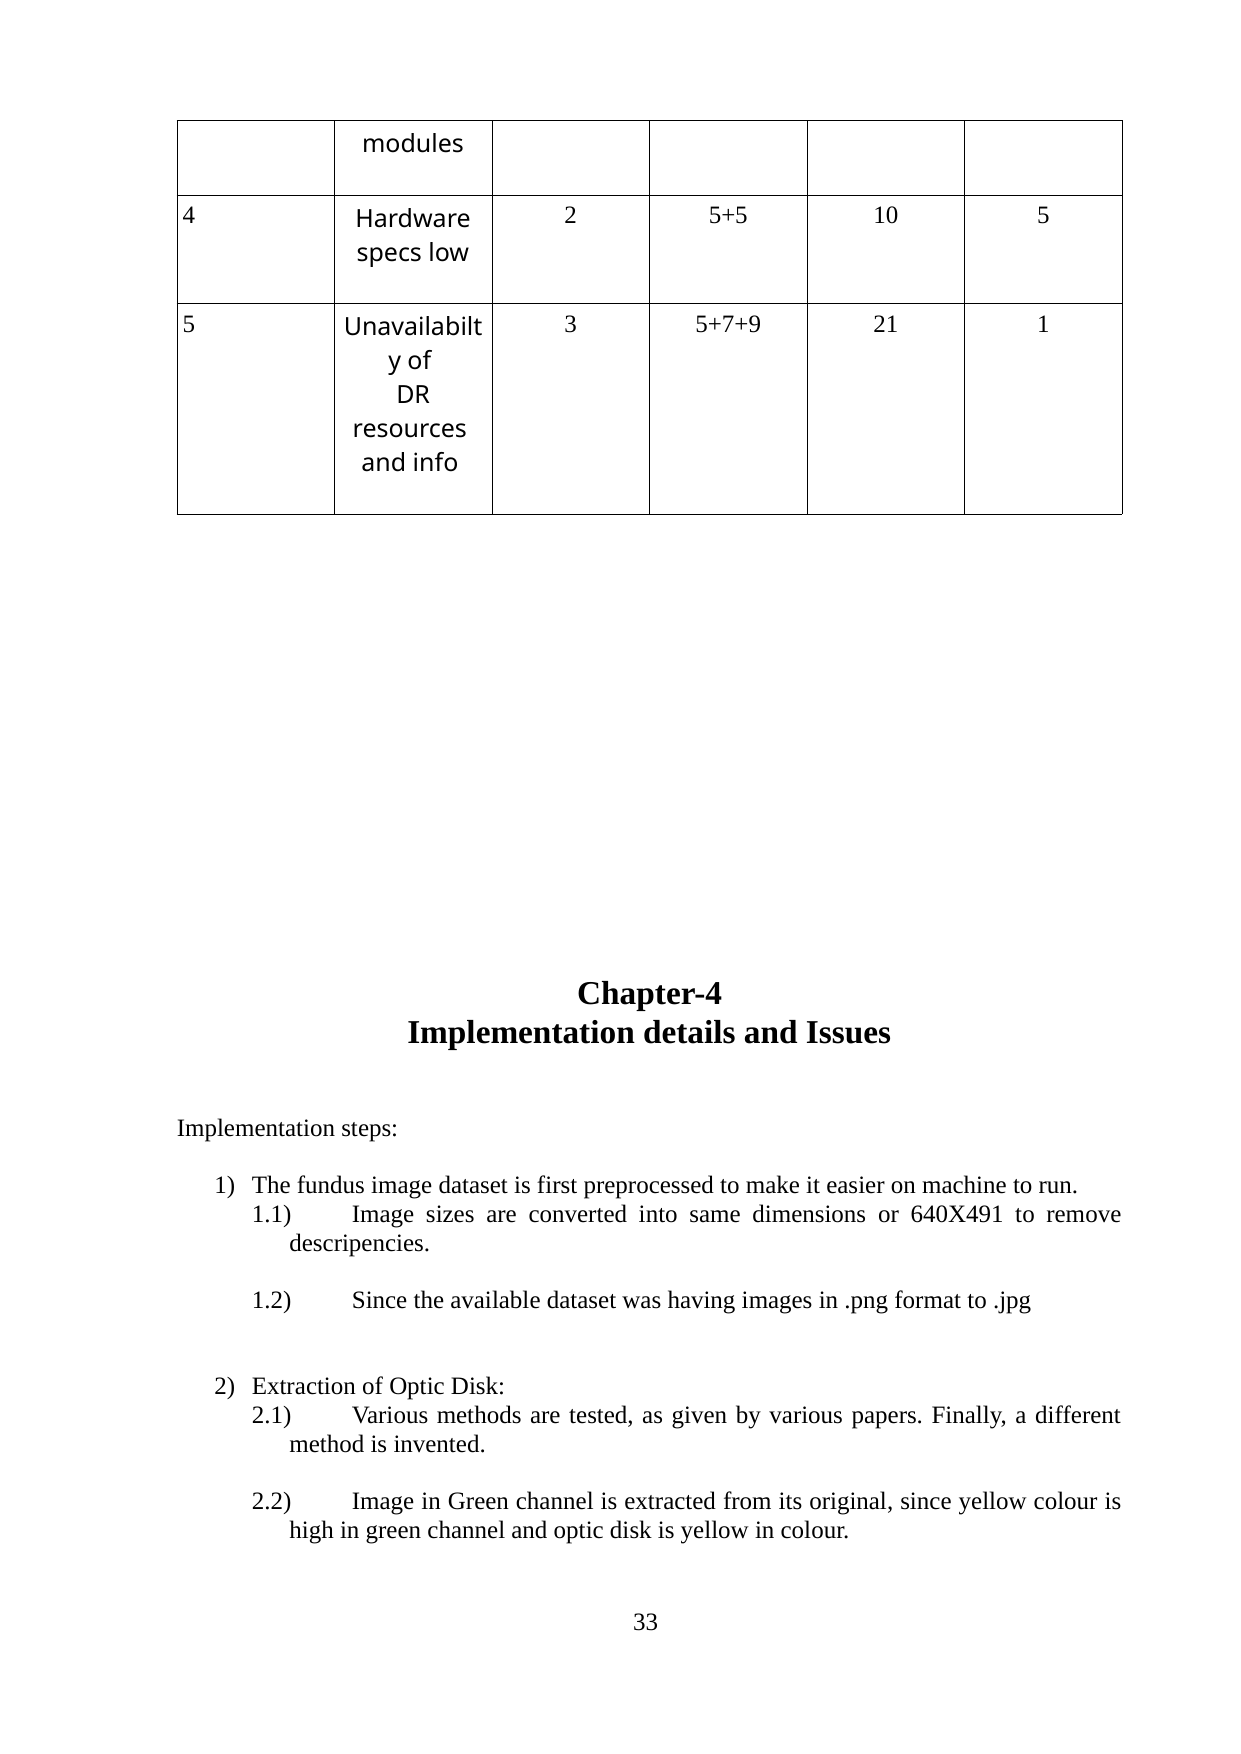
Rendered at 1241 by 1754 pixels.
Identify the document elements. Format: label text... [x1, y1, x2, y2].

table_cell 5+5 [650, 196, 807, 303]
text Chapter-4 [177, 974, 1122, 1012]
table_cell [650, 121, 807, 194]
table_cell 4 [178, 196, 334, 303]
list The fundus image dataset is first preprocessed to make it easier on machine to run. [214, 1170, 1122, 1199]
table_cell 1 [965, 304, 1122, 513]
list Since the available dataset was having images in .png format to .jpg [252, 1285, 1122, 1314]
table_cell 5 [178, 304, 334, 513]
table_cell 5+7+9 [650, 304, 807, 513]
table_cell 21 [808, 304, 964, 513]
table_cell [965, 121, 1122, 194]
table_cell [178, 121, 334, 194]
table_cell 3 [493, 304, 649, 513]
table_cell Hardware specs low [335, 196, 492, 303]
list Image in Green channel is extracted from its original, since yellow colour is high in green channel and optic disk is yellow in colour. [252, 1486, 1122, 1544]
list Various methods are tested, as given by various papers. Finally, a different method is invented. [252, 1400, 1122, 1458]
table_cell 5 [965, 196, 1122, 303]
list Image sizes are converted into same dimensions or 640X491 to remove descripencies. [252, 1199, 1122, 1256]
table_cell [493, 121, 649, 194]
table_cell modules [335, 121, 492, 194]
list Extraction of Optic Disk: [214, 1371, 1122, 1400]
table_cell 10 [808, 196, 964, 303]
table_cell 2 [493, 196, 649, 303]
text Implementation steps: [177, 1113, 1122, 1141]
table_cell Unavailabilty of DR resources and info [335, 304, 492, 513]
text Implementation details and Issues [177, 1012, 1122, 1050]
table_cell [808, 121, 964, 194]
